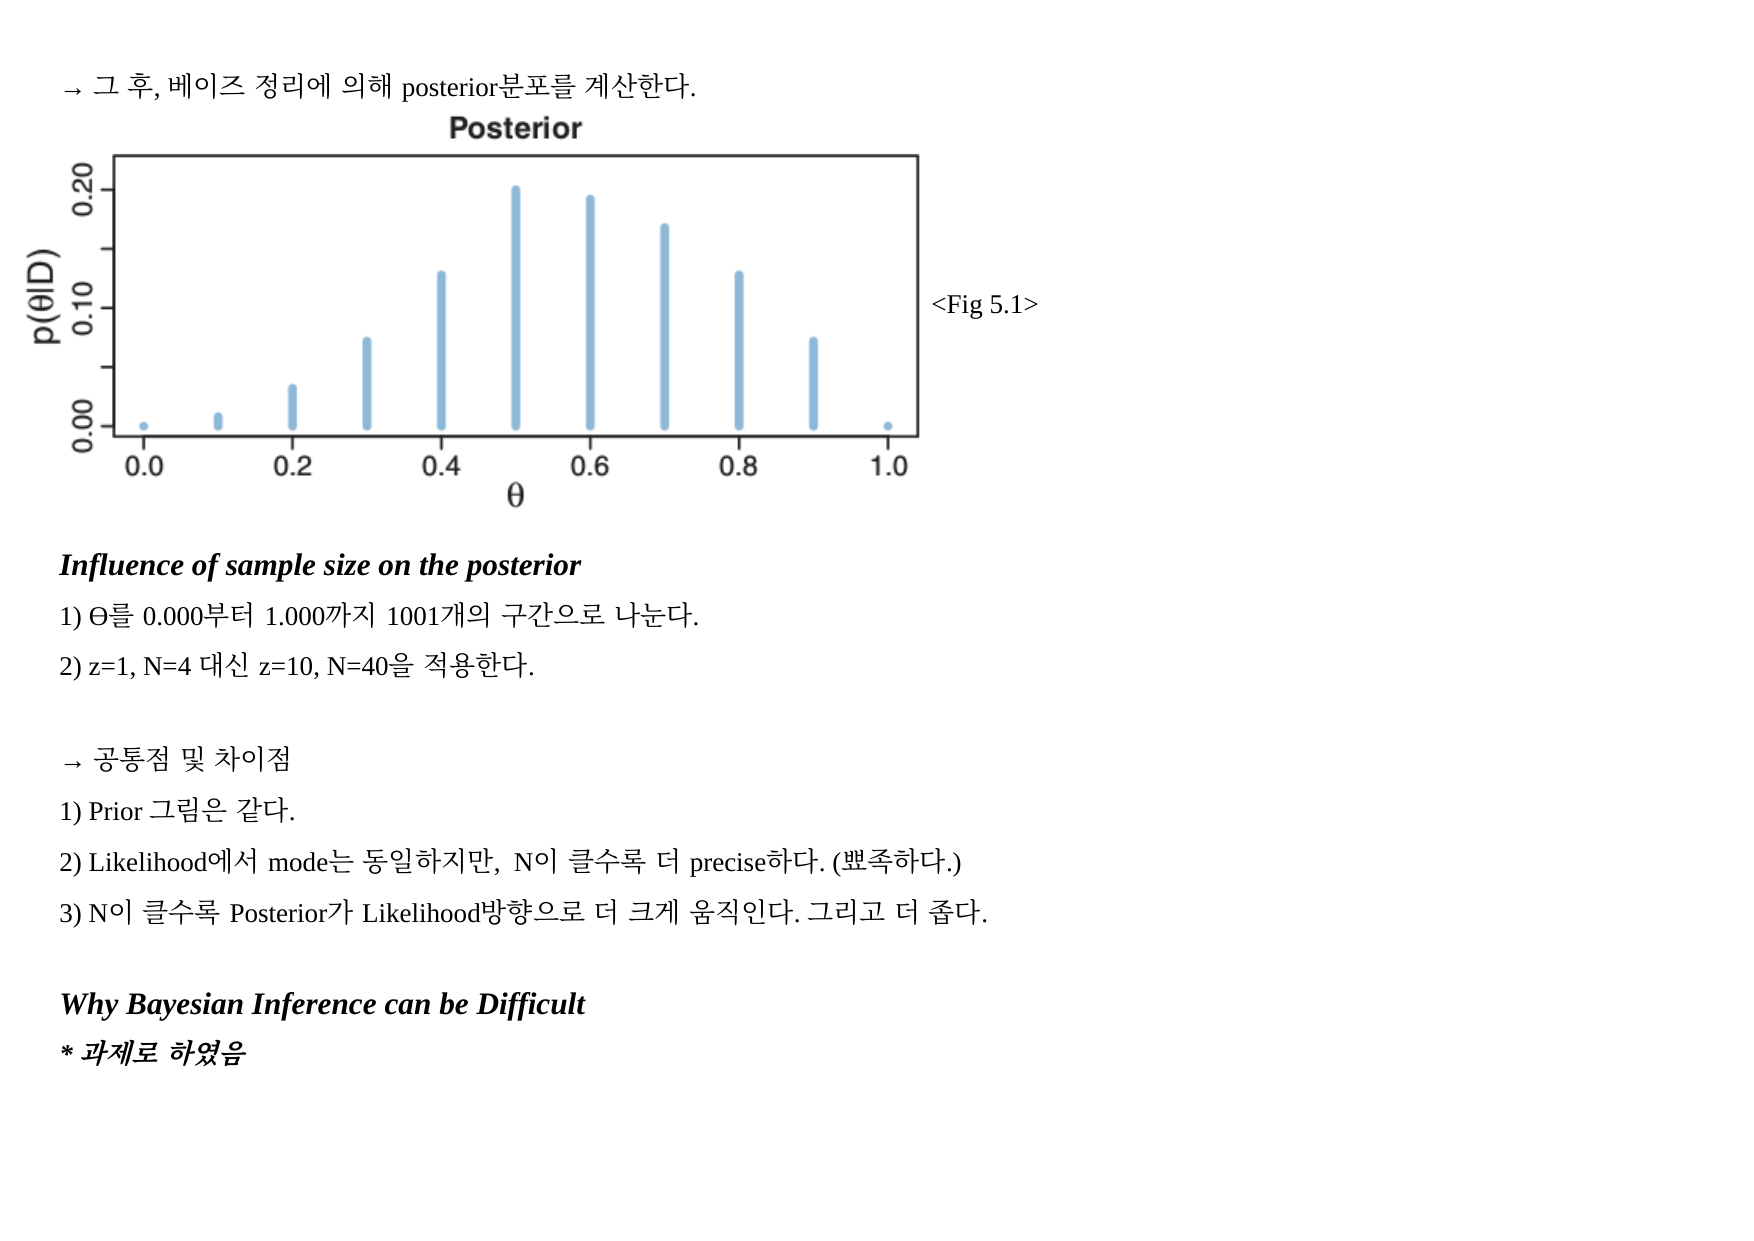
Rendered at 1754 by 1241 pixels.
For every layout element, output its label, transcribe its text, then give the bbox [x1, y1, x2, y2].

text <Fig 5.1> [932, 288, 1695, 319]
text 1) Ө를 0.000부터 1.000까지 1001개의 구간으로 나눈다. [59, 594, 1695, 633]
text 3) N이 클수록 Posterior가 Likelihood방향으로 더 크게 움직인다. 그리고 더 좁다. [59, 891, 1695, 930]
text Influence of sample size on the posterior [59, 546, 1695, 582]
text 1) Prior 그림은 같다. [59, 789, 1695, 828]
text 2) z=1, N=4 대신 z=10, N=40을 적용한다. [59, 645, 1695, 684]
text → 공통점 및 차이점 [59, 738, 1695, 777]
text → 그 후, 베이즈 정리에 의해 posterior분포를 계산한다. [59, 65, 1695, 104]
text Why Bayesian Inference can be Difficult [59, 985, 1695, 1021]
picture [0, 110, 932, 518]
text 2) Likelihood에서 mode는 동일하지만, N이 클수록 더 precise하다. (뾰족하다.) [59, 840, 1695, 879]
text * 과제로 하였음 [59, 1033, 1695, 1072]
